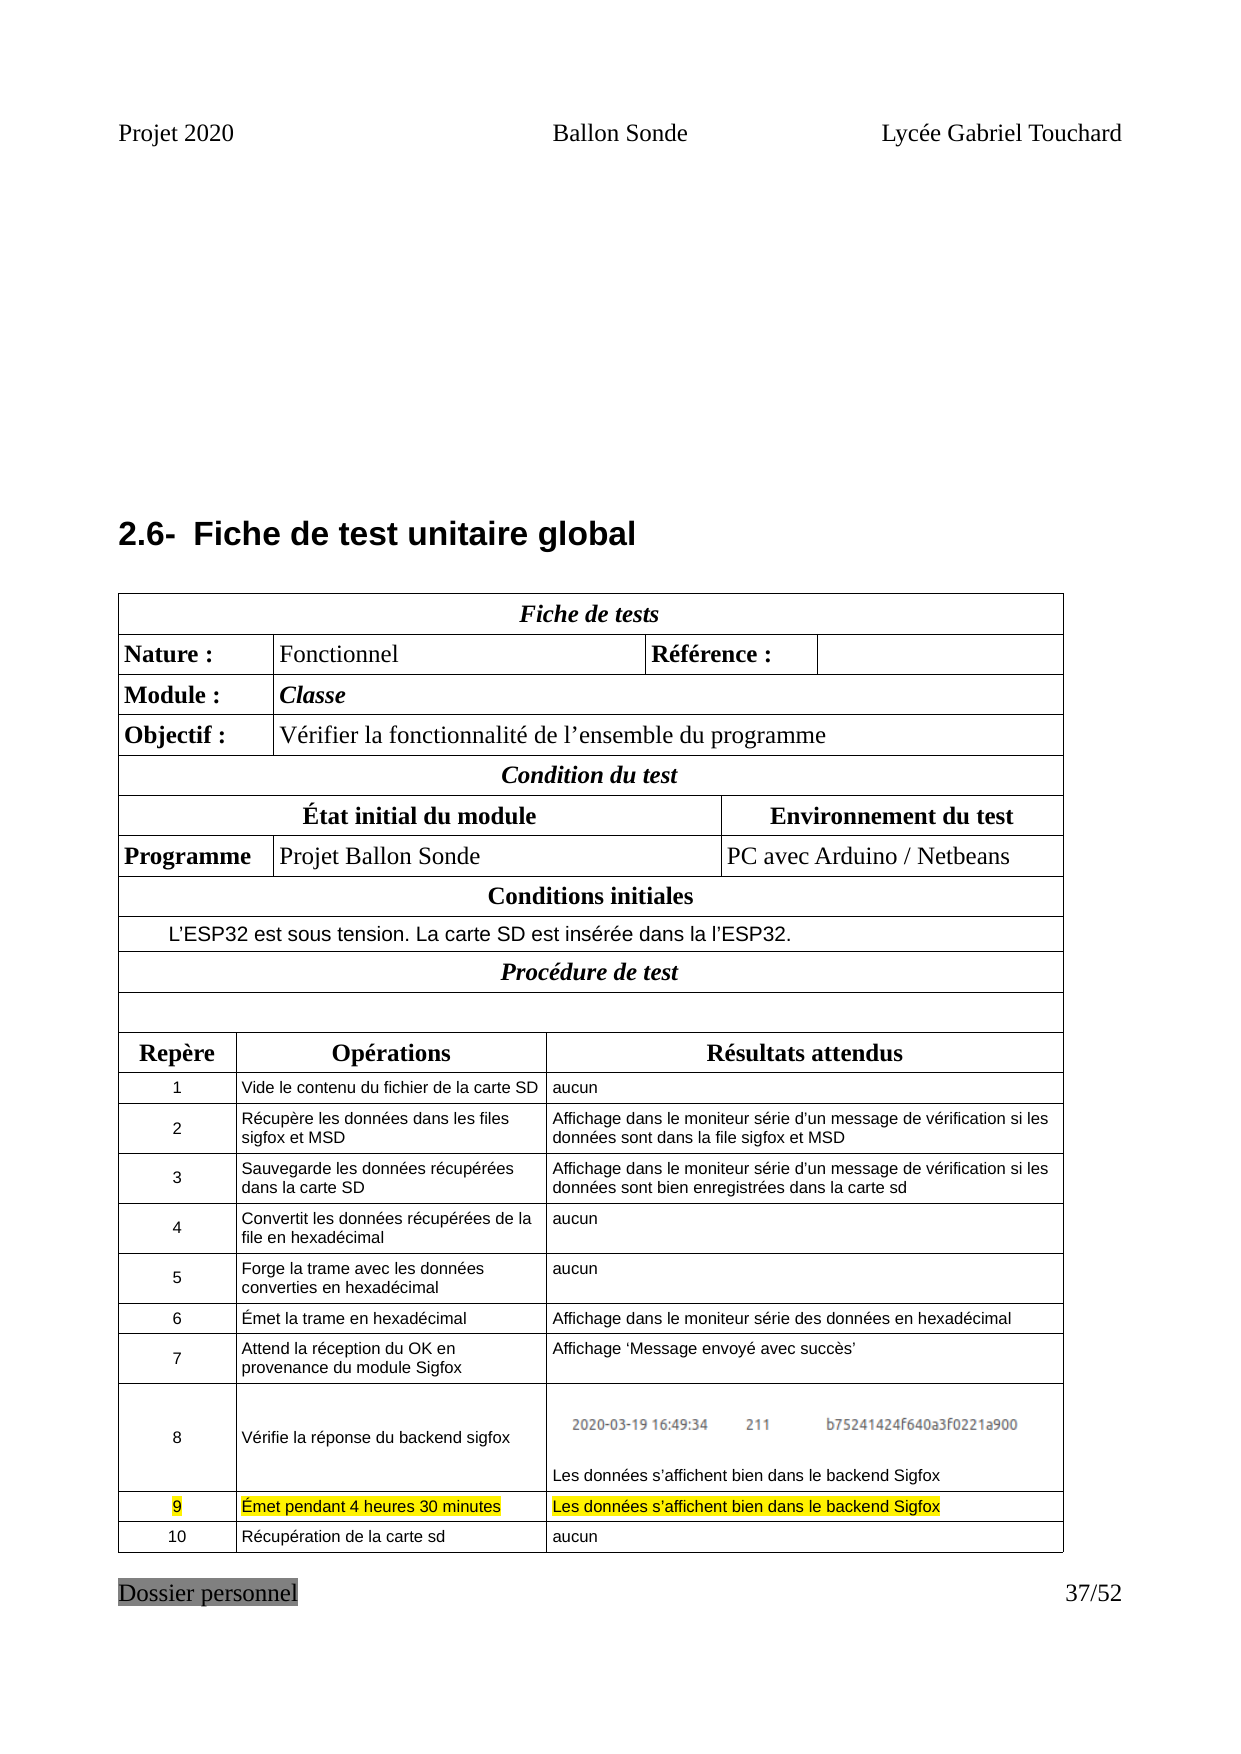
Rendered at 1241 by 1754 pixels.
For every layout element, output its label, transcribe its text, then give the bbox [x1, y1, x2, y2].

table_cell Récupération de la carte sd [237, 1522, 546, 1552]
table_cell 10 [119, 1522, 236, 1552]
table_cell Repère [119, 1033, 236, 1072]
table_cell Programme [119, 836, 273, 876]
table_cell PC avec Arduino / Netbeans [722, 836, 1063, 876]
table_cell aucun [547, 1073, 1063, 1103]
table_cell Les données s’affichent bien dans le backend Sigfox [547, 1492, 1063, 1521]
table_cell aucun [547, 1522, 1063, 1552]
table_cell Référence : [646, 635, 817, 674]
table_cell Environnement du test [722, 796, 1063, 835]
table_cell 1 [119, 1073, 236, 1103]
table_cell Fonctionnel [274, 635, 645, 674]
table_cell Forge la trame avec les données converties en hexadécimal [237, 1254, 546, 1303]
table_cell 7 [119, 1334, 236, 1383]
table_cell Sauvegarde les données récupérées dans la carte SD [237, 1154, 546, 1203]
table_cell Condition du test [119, 756, 1063, 795]
table_cell État initial du module [119, 796, 721, 835]
table_cell Attend la réception du OK en provenance du module Sigfox [237, 1334, 546, 1383]
table_cell Vérifie la réponse du backend sigfox [237, 1384, 546, 1491]
table_cell aucun [547, 1254, 1063, 1303]
picture [552, 1389, 1058, 1466]
table_cell 2 [119, 1104, 236, 1153]
table_cell Affichage ‘Message envoyé avec succès’ [547, 1334, 1063, 1383]
subtitle Fiche de test unitaire global [118, 513, 1122, 552]
table_cell Nature : [119, 635, 273, 674]
table_cell Objectif : [119, 715, 273, 754]
table_cell Récupère les données dans les files sigfox et MSD [237, 1104, 546, 1153]
table_cell Affichage dans le moniteur série des données en hexadécimal [547, 1304, 1063, 1333]
table_cell 6 [119, 1304, 236, 1333]
table_cell 9 [119, 1492, 236, 1521]
table_cell Classe [274, 675, 1063, 714]
table_cell Vide le contenu du fichier de la carte SD [237, 1073, 546, 1103]
table_cell Conditions initiales [119, 877, 1063, 916]
table_cell Résultats attendus [547, 1033, 1063, 1072]
table_cell Affichage dans le moniteur série d’un message de vérification si les données sont bien enregistrées dans la carte sd [547, 1154, 1063, 1203]
table_cell Module : [119, 675, 273, 714]
table_cell [818, 635, 1063, 674]
table_cell 8 [119, 1384, 236, 1491]
table_cell Opérations [237, 1033, 546, 1072]
table_cell [119, 993, 1063, 1032]
table_cell Émet la trame en hexadécimal [237, 1304, 546, 1333]
table_cell 5 [119, 1254, 236, 1303]
table_cell aucun [547, 1204, 1063, 1253]
table_cell Les données s’affichent bien dans le backend Sigfox [547, 1384, 1063, 1491]
table_cell 4 [119, 1204, 236, 1253]
table_cell 3 [119, 1154, 236, 1203]
table_cell Convertit les données récupérées de la file en hexadécimal [237, 1204, 546, 1253]
table_header Fiche de tests [119, 594, 1063, 634]
table_cell Vérifier la fonctionnalité de l’ensemble du programme [274, 715, 1063, 754]
table_cell Procédure de test [119, 952, 1063, 992]
table_cell Projet Ballon Sonde [274, 836, 721, 876]
table_cell Émet pendant 4 heures 30 minutes [237, 1492, 546, 1521]
table_cell L’ESP32 est sous tension. La carte SD est insérée dans la l’ESP32. [119, 917, 1063, 951]
table_cell Affichage dans le moniteur série d’un message de vérification si les données sont dans la file sigfox et MSD [547, 1104, 1063, 1153]
